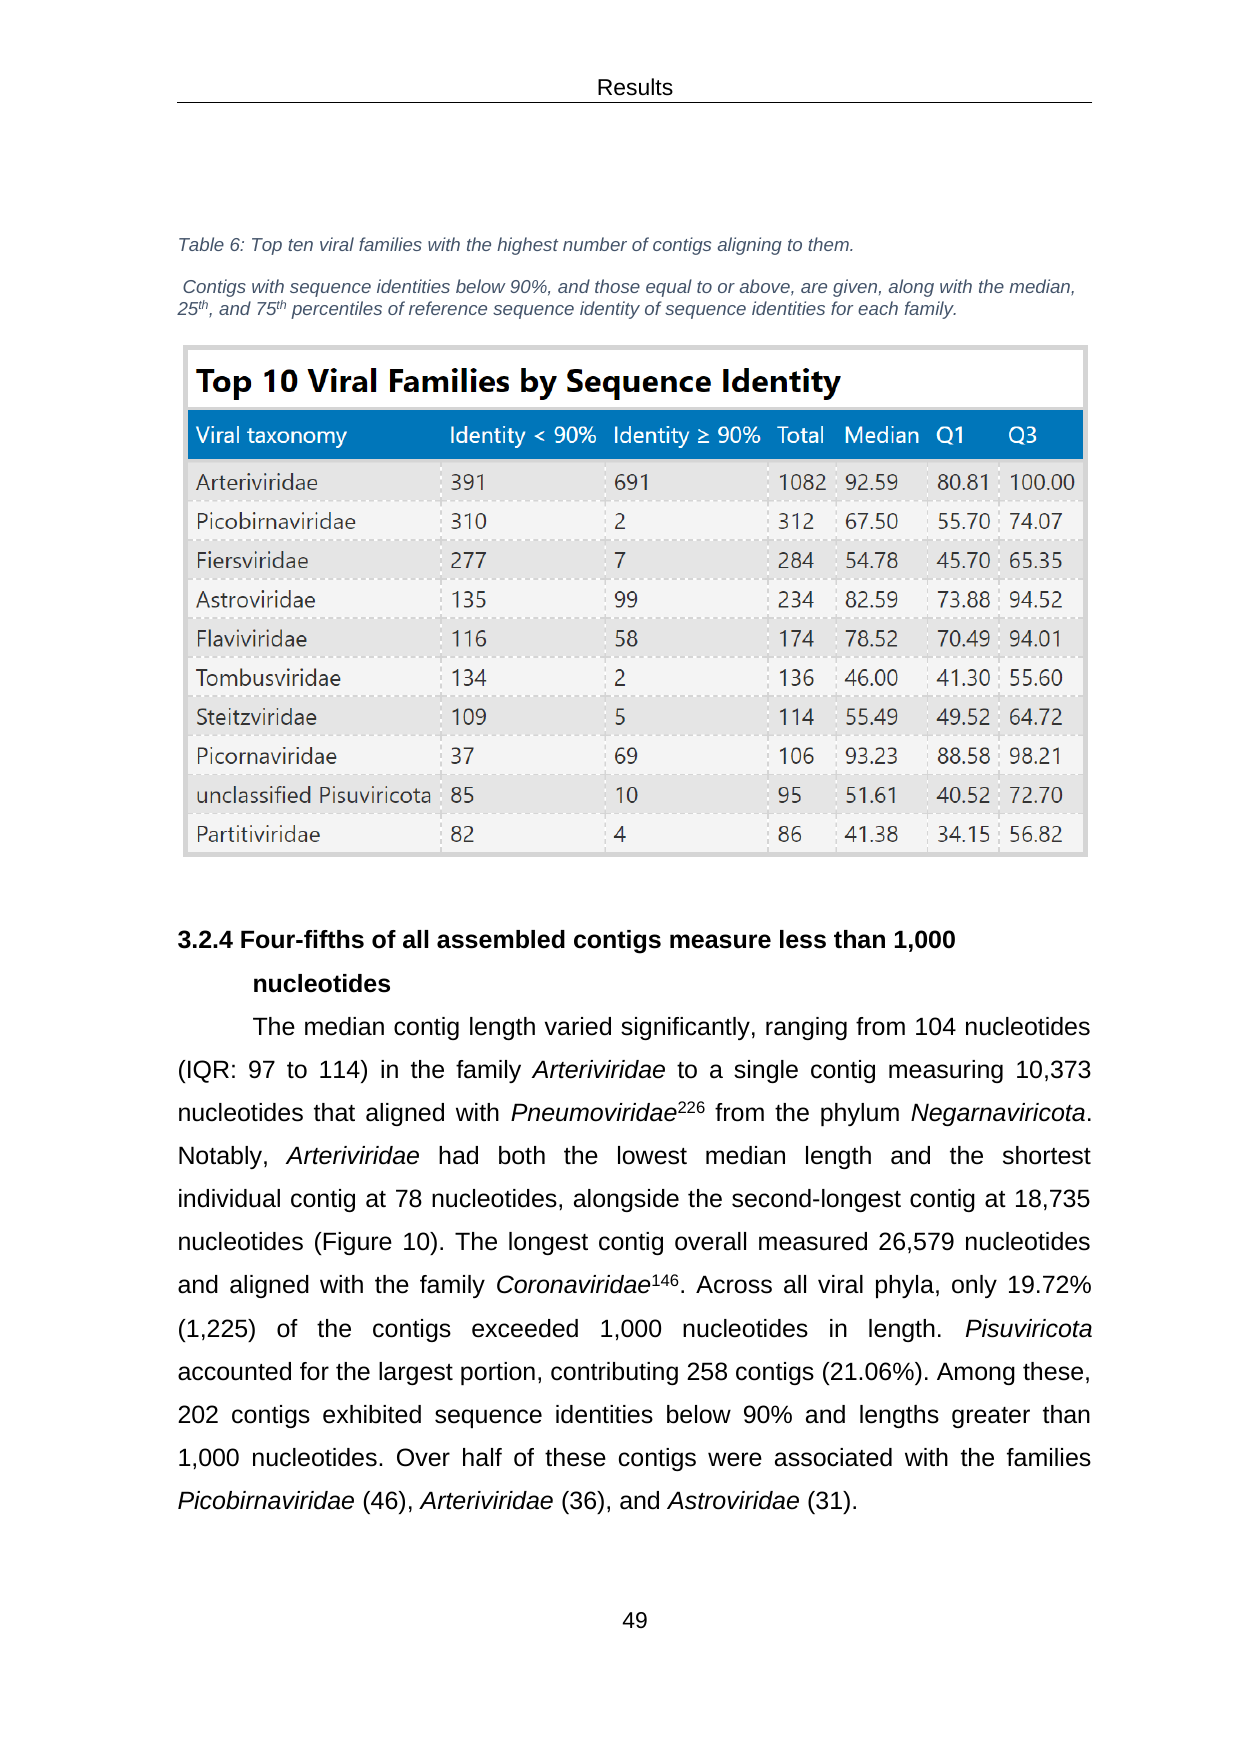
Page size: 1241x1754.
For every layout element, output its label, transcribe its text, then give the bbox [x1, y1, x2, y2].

text Table 6: Top ten viral families with the highest number of contigs aligning to them. [177, 233, 1092, 255]
text The median contig length varied significantly, ranging from 104 nucleotides (IQR: 97 to 114) in the family Arteriviridae to a single contig measuring 10,373 nucleotides that aligned with Pneumoviridae226 from the phylum Negarnaviricota. Notably, Arteriviridae had both the lowest median length and the shortest individual contig at 78 nucleotides, alongside the second-longest contig at 18,735 nucleotides (Figure 10). The longest contig overall measured 26,579 nucleotides and aligned with the family Coronaviridae146. Across all viral phyla, only 19.72% (1,225) of the contigs exceeded 1,000 nucleotides in length. Pisuviricota accounted for the largest portion, contributing 258 contigs (21.06%). Among these, 202 contigs exhibited sequence identities below 90% and lengths greater than 1,000 nucleotides. Over half of these contigs were associated with the families Picobirnaviridae (46), Arteriviridae (36), and Astroviridae (31). [177, 1012, 1092, 1515]
text Contigs with sequence identities below 90%, and those equal to or above, are given, along with the median, 25th, and 75th percentiles of reference sequence identity of sequence identities for each family. [177, 276, 1092, 319]
subtitle 3.2.4 Four-fifths of all assembled contigs measure less than 1,000 nucleotides [177, 926, 1092, 997]
